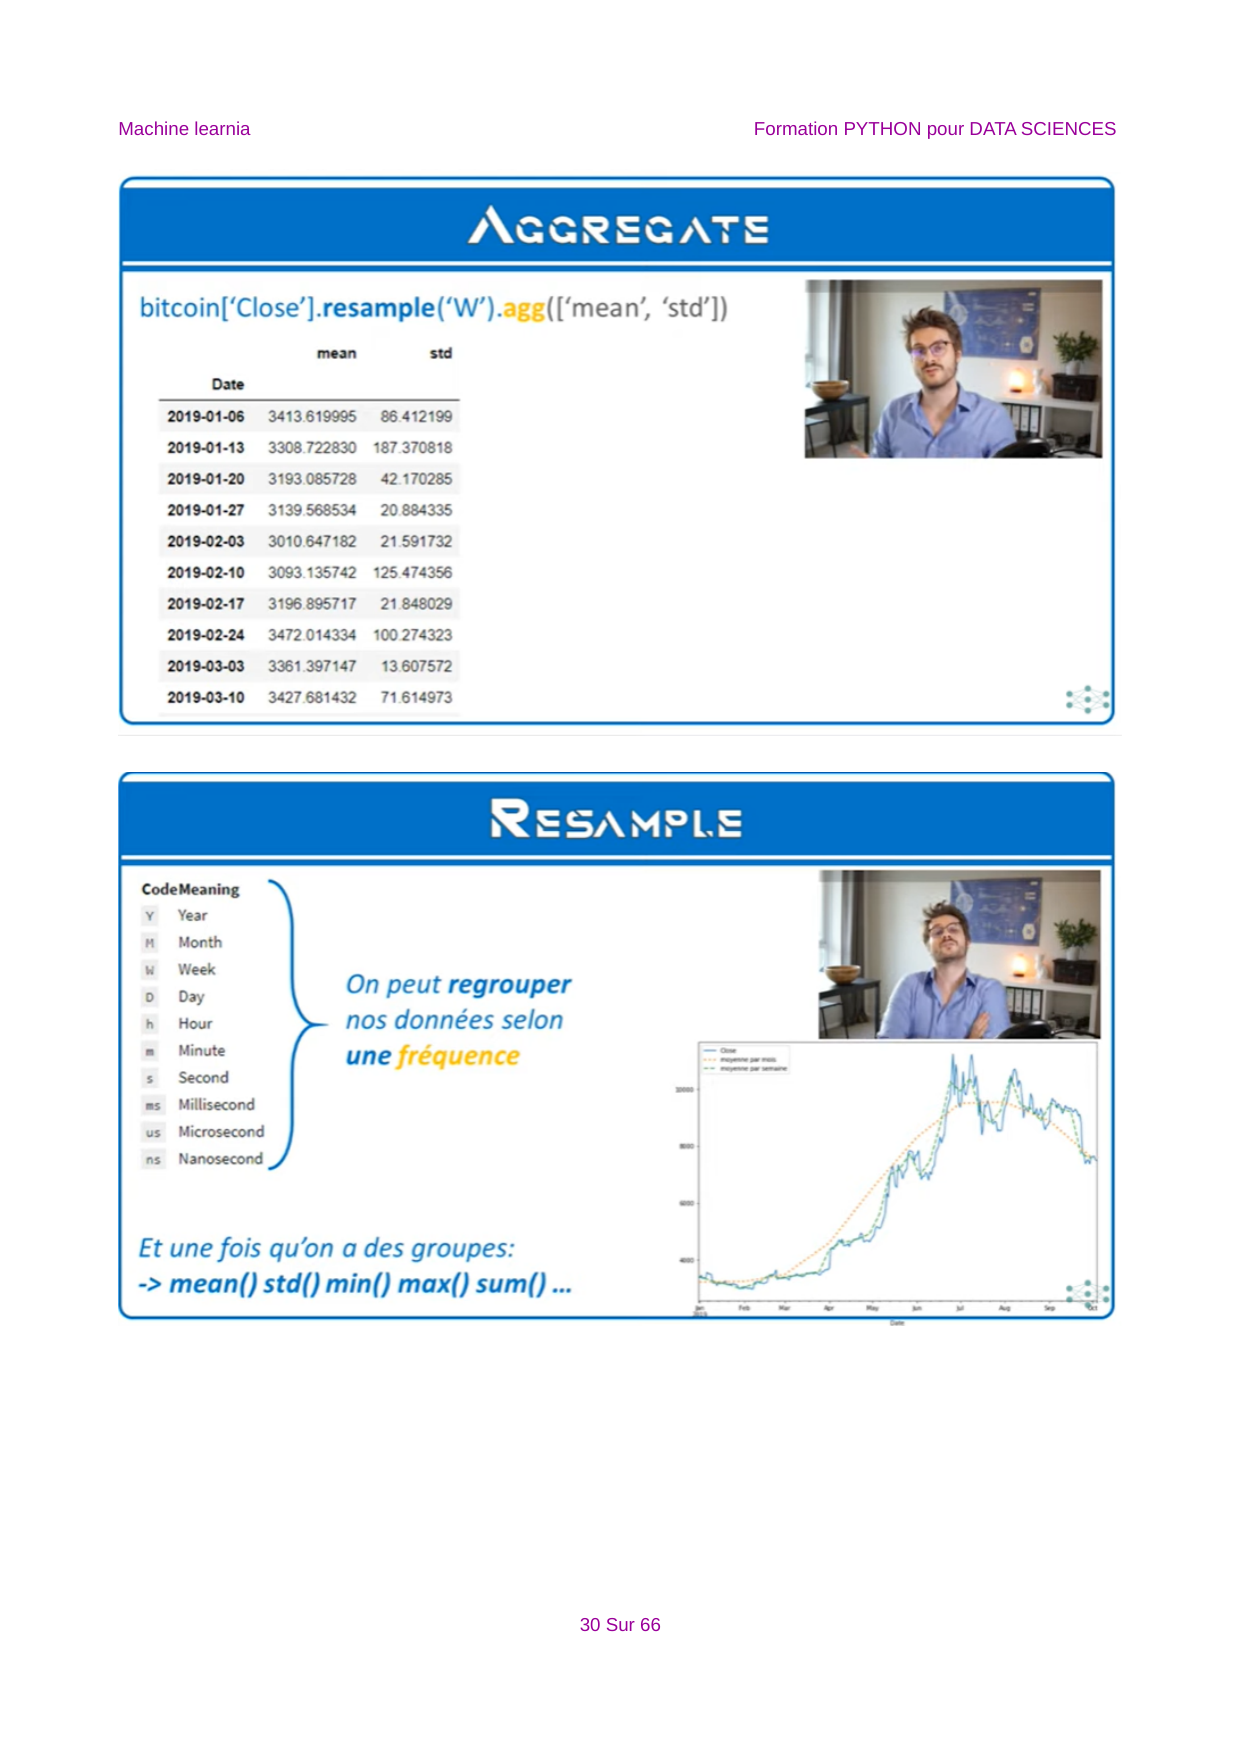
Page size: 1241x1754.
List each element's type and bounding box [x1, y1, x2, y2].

picture [118, 772, 1122, 1326]
picture [118, 169, 1122, 736]
